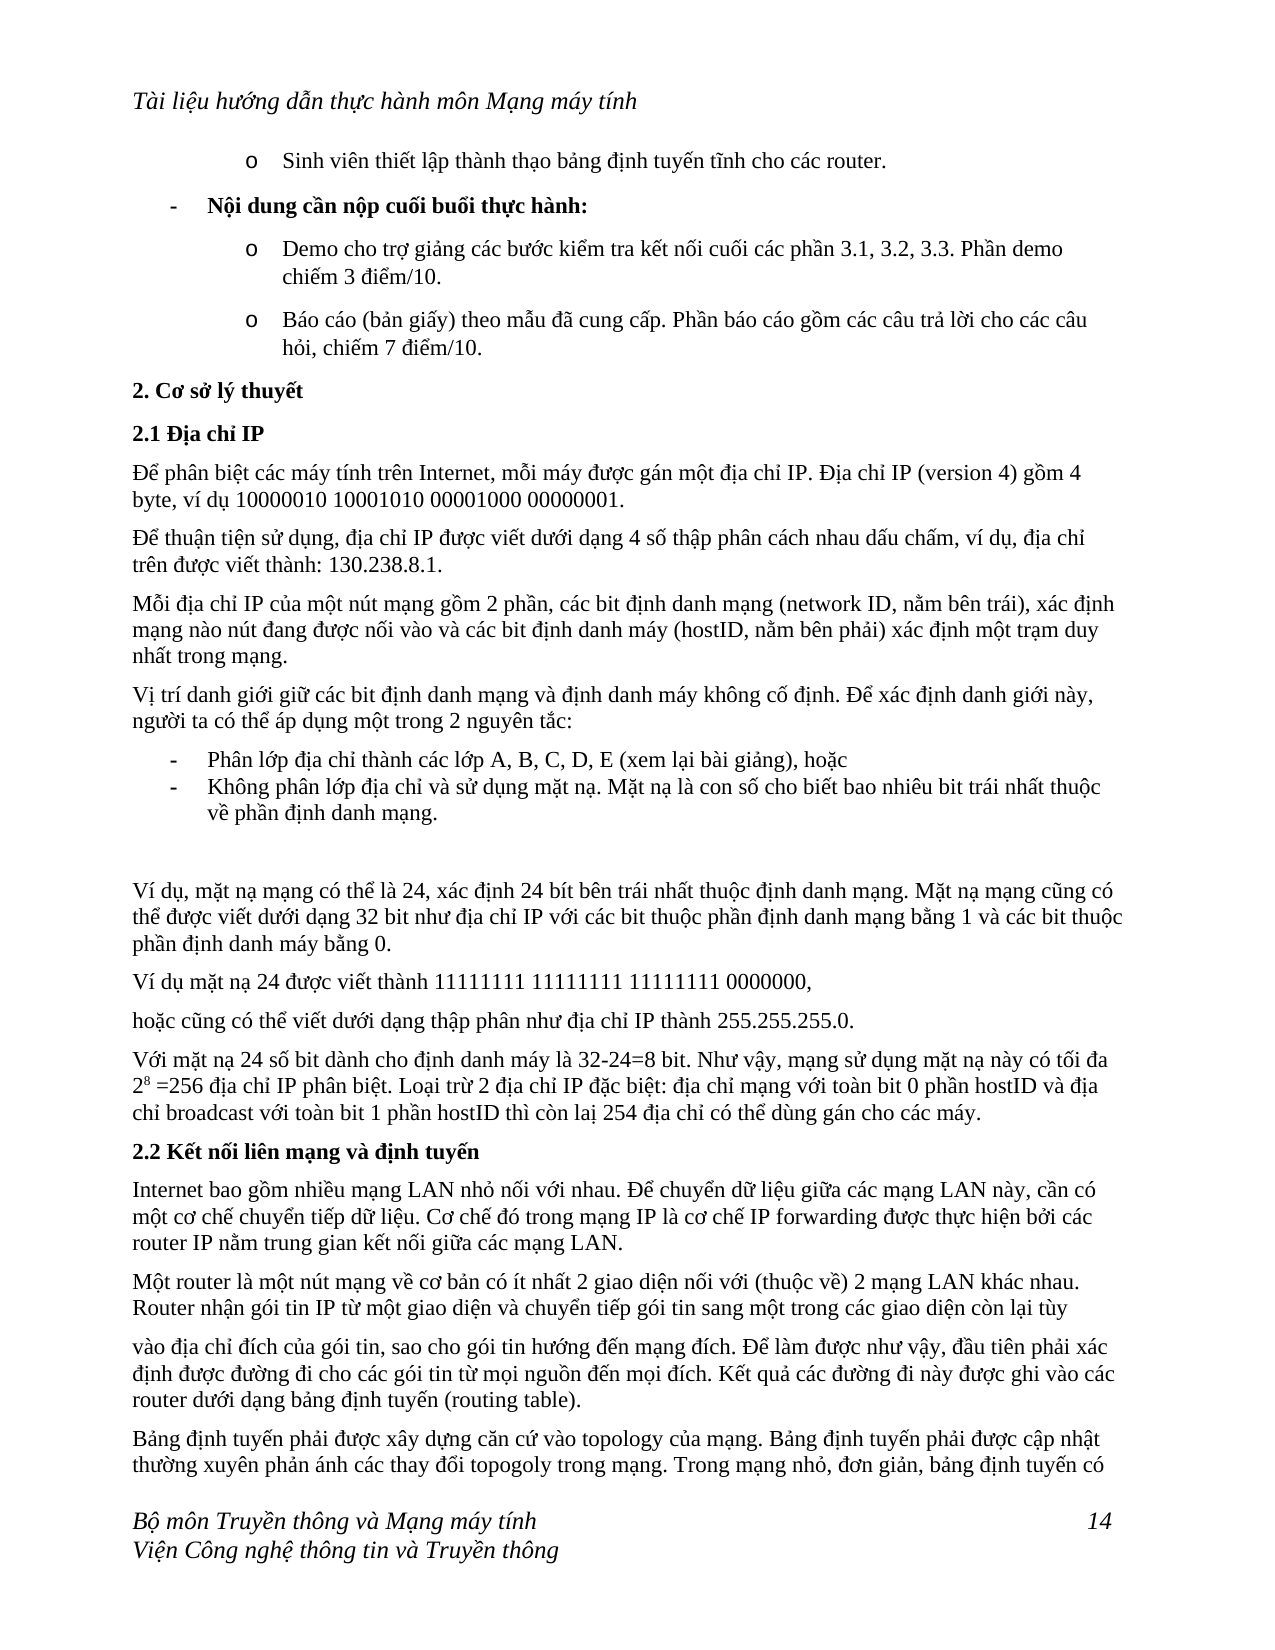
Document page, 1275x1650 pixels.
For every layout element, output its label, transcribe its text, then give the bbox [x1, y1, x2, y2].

text Vị trí danh giới giữ các bit định danh mạng và định danh máy không cố định. Để xác định danh giới này, người ta có thể áp dụng một trong 2 nguyên tắc: [132, 681, 1125, 734]
text Để phân biệt các máy tính trên Internet, mỗi máy được gán một địa chỉ IP. Địa chỉ IP (version 4) gồm 4 byte, ví dụ 10000010 10001010 00001000 00000001. [132, 459, 1125, 512]
text Bảng định tuyến phải được xây dựng căn cứ vào topology của mạng. Bảng định tuyến phải được cập nhật thường xuyên phản ánh các thay đổi topogoly trong mạng. Trong mạng nhỏ, đơn giản, bảng định tuyến có [132, 1425, 1125, 1478]
text Mỗi địa chỉ IP của một nút mạng gồm 2 phần, các bit định danh mạng (network ID, nằm bên trái), xác định mạng nào nút đang được nối vào và các bit định danh máy (hostID, nằm bên phải) xác định một trạm duy nhất trong mạng. [132, 590, 1125, 669]
list Báo cáo (bản giấy) theo mẫu đã cung cấp. Phần báo cáo gồm các câu trả lời cho các câu hỏi, chiếm 7 điểm/10. [244, 306, 1125, 361]
list Phân lớp địa chỉ thành các lớp A, B, C, D, E (xem lại bài giảng), hoặc [169, 746, 1125, 773]
text Với mặt nạ 24 số bit dành cho định danh máy là 32-24=8 bit. Như vậy, mạng sử dụng mặt nạ này có tối đa 28 =256 địa chỉ IP phân biệt. Loại trừ 2 địa chỉ IP đặc biệt: địa chỉ mạng với toàn bit 0 phần hostID và địa chỉ broadcast với toàn bit 1 phần hostID thì còn laị 254 địa chỉ có thể dùng gán cho các máy. [132, 1046, 1125, 1125]
text Để thuận tiện sử dụng, địa chỉ IP được viết dưới dạng 4 số thập phân cách nhau dấu chấm, ví dụ, địa chỉ trên được viết thành: 130.238.8.1. [132, 524, 1125, 577]
text 2. Cơ sở lý thuyết [132, 377, 1125, 404]
text 2.1 Địa chỉ IP [132, 420, 1125, 447]
text Ví dụ mặt nạ 24 được viết thành 11111111 11111111 11111111 0000000, [132, 968, 1125, 995]
text Ví dụ, mặt nạ mạng có thể là 24, xác định 24 bít bên trái nhất thuộc định danh mạng. Mặt nạ mạng cũng có thể được viết dưới dạng 32 bit như địa chỉ IP với các bit thuộc phần định danh mạng bằng 1 và các bit thuộc phần định danh máy bằng 0. [132, 877, 1125, 956]
list Nội dung cần nộp cuối buổi thực hành: [169, 192, 1125, 218]
list Demo cho trợ giảng các bước kiểm tra kết nối cuối các phần 3.1, 3.2, 3.3. Phần demo chiếm 3 điểm/10. [244, 235, 1125, 289]
text hoặc cũng có thể viết dưới dạng thập phân như địa chỉ IP thành 255.255.255.0. [132, 1007, 1125, 1034]
text Một router là một nút mạng về cơ bản có ít nhất 2 giao diện nối với (thuộc về) 2 mạng LAN khác nhau. Router nhận gói tin IP từ một giao diện và chuyển tiếp gói tin sang một trong các giao diện còn lại tùy và﷽﷽﷽﷽﷽﷽﷽﷽﷽﷽﷽﷽﷽﷽﷽﷽﷽=8 bit. Nu m [132, 1268, 1125, 1321]
list Không phân lớp địa chỉ và sử dụng mặt nạ. Mặt nạ là con số cho biết bao nhiêu bit trái nhất thuộc về phần định danh mạng. [169, 773, 1125, 826]
text Internet bao gồm nhiều mạng LAN nhỏ nối với nhau. Để chuyển dữ liệu giữa các mạng LAN này, cần có một cơ chế chuyển tiếp dữ liệu. Cơ chế đó trong mạng IP là cơ chế IP forwarding được thực hiện bởi các router IP nằm trung gian kết nối giữa các mạng LAN. [132, 1177, 1125, 1256]
text 2.2 Kết nối liên mạng và định tuyến [132, 1138, 1125, 1164]
list Sinh viên thiết lập thành thạo bảng định tuyến tĩnh cho các router. [244, 147, 1125, 175]
text in Computer Engineering program, the learners should satisfy following vào địa chỉ đích của gói tin, sao cho gói tin hướng đến mạng đích. Để làm được như vậy, đầu tiên phải xác định được đường đi cho các gói tin từ mọi nguồn đến mọi đích. Kết quả các đường đi này được ghi vào các router dưới dạng bảng định tuyến (routing table). [132, 1333, 1125, 1412]
